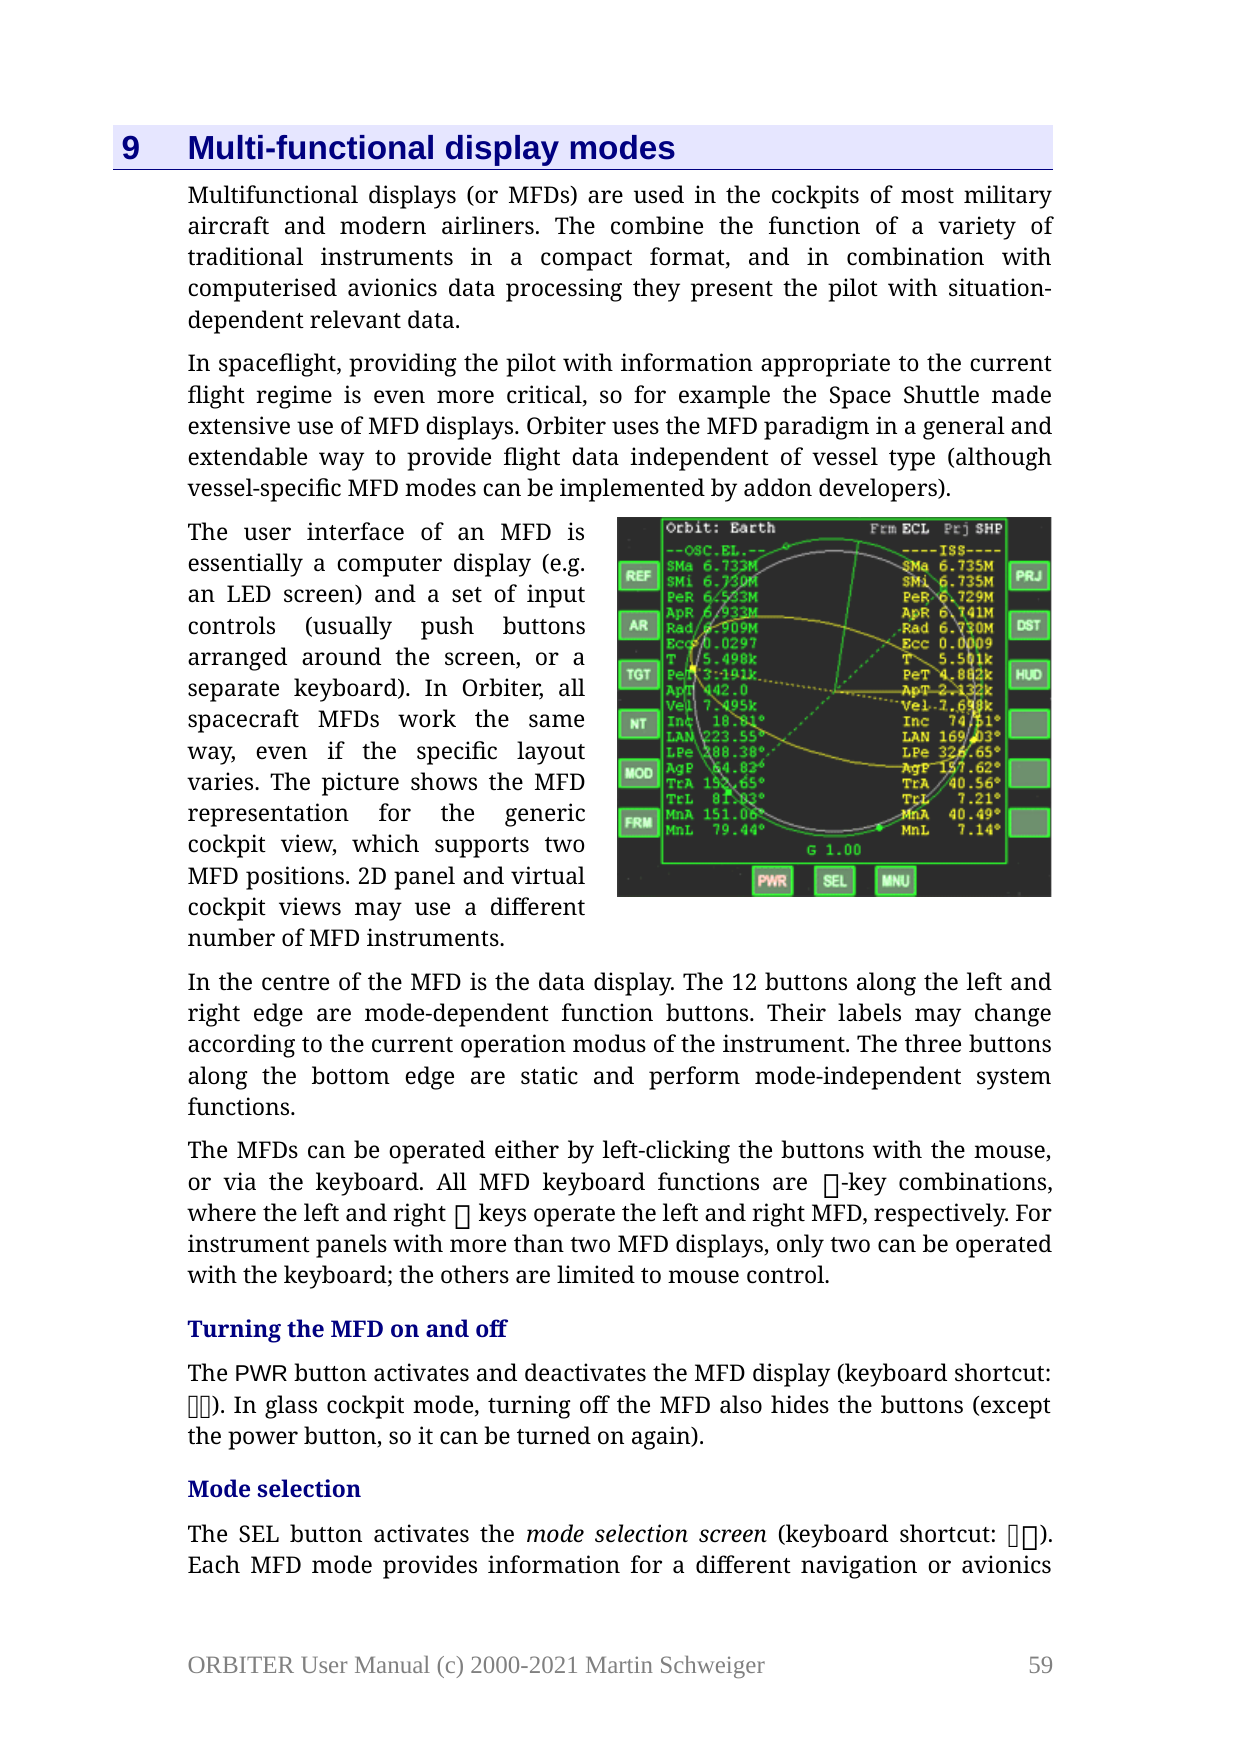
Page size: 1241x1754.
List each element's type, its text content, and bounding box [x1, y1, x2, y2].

text The PWR button activates and deactivates the MFD display (keyboard shortcut: ). In glass cockpit mode, turning off the MFD also hides the buttons (except the power button, so it can be turned on again). [187, 1357, 1053, 1451]
subtitle Mode selection [187, 1473, 1053, 1504]
subtitle Multi-functional display modes [113, 125, 1053, 169]
text The user interface of an MFD is essentially a computer display (e.g. an LED screen) and a set of input controls (usually push buttons arranged around the screen, or a separate keyboard). In Orbiter, all spacecraft MFDs work the same way, even if the specific layout varies. The picture shows the MFD representation for the generic cockpit view, which supports two MFD positions. 2D panel and virtual cockpit views may use a different number of MFD instruments. [187, 515, 1053, 953]
subtitle Turning the MFD on and off [187, 1313, 1053, 1344]
text Multifunctional displays (or MFDs) are used in the cockpits of most military aircraft and modern airliners. The combine the function of a variety of traditional instruments in a compact format, and in combination with computerised avionics data processing they present the pilot with situation-dependent relevant data. [187, 178, 1053, 334]
text In the centre of the MFD is the data display. The 12 buttons along the left and right edge are mode-dependent function buttons. Their labels may change according to the current operation modus of the instrument. The three buttons along the bottom edge are static and perform mode-independent system functions. [187, 965, 1053, 1122]
text In spaceflight, providing the pilot with information appropriate to the current flight regime is even more critical, so for example the Space Shuttle made extensive use of MFD displays. Orbiter uses the MFD paradigm in a general and extendable way to provide flight data independent of vessel type (although vessel-specific MFD modes can be implemented by addon developers). [187, 347, 1053, 503]
picture [617, 517, 1052, 897]
text The SEL button activates the mode selection screen (keyboard shortcut: ). Each MFD mode provides information for a different navigation or avionics [187, 1517, 1053, 1580]
text The MFDs can be operated either by left-clicking the buttons with the mouse, or via the keyboard. All MFD keyboard functions are -key combinations, where the left and right  keys operate the left and right MFD, respectively. For instrument panels with more than two MFD displays, only two can be operated with the keyboard; the others are limited to mouse control. [187, 1134, 1053, 1290]
